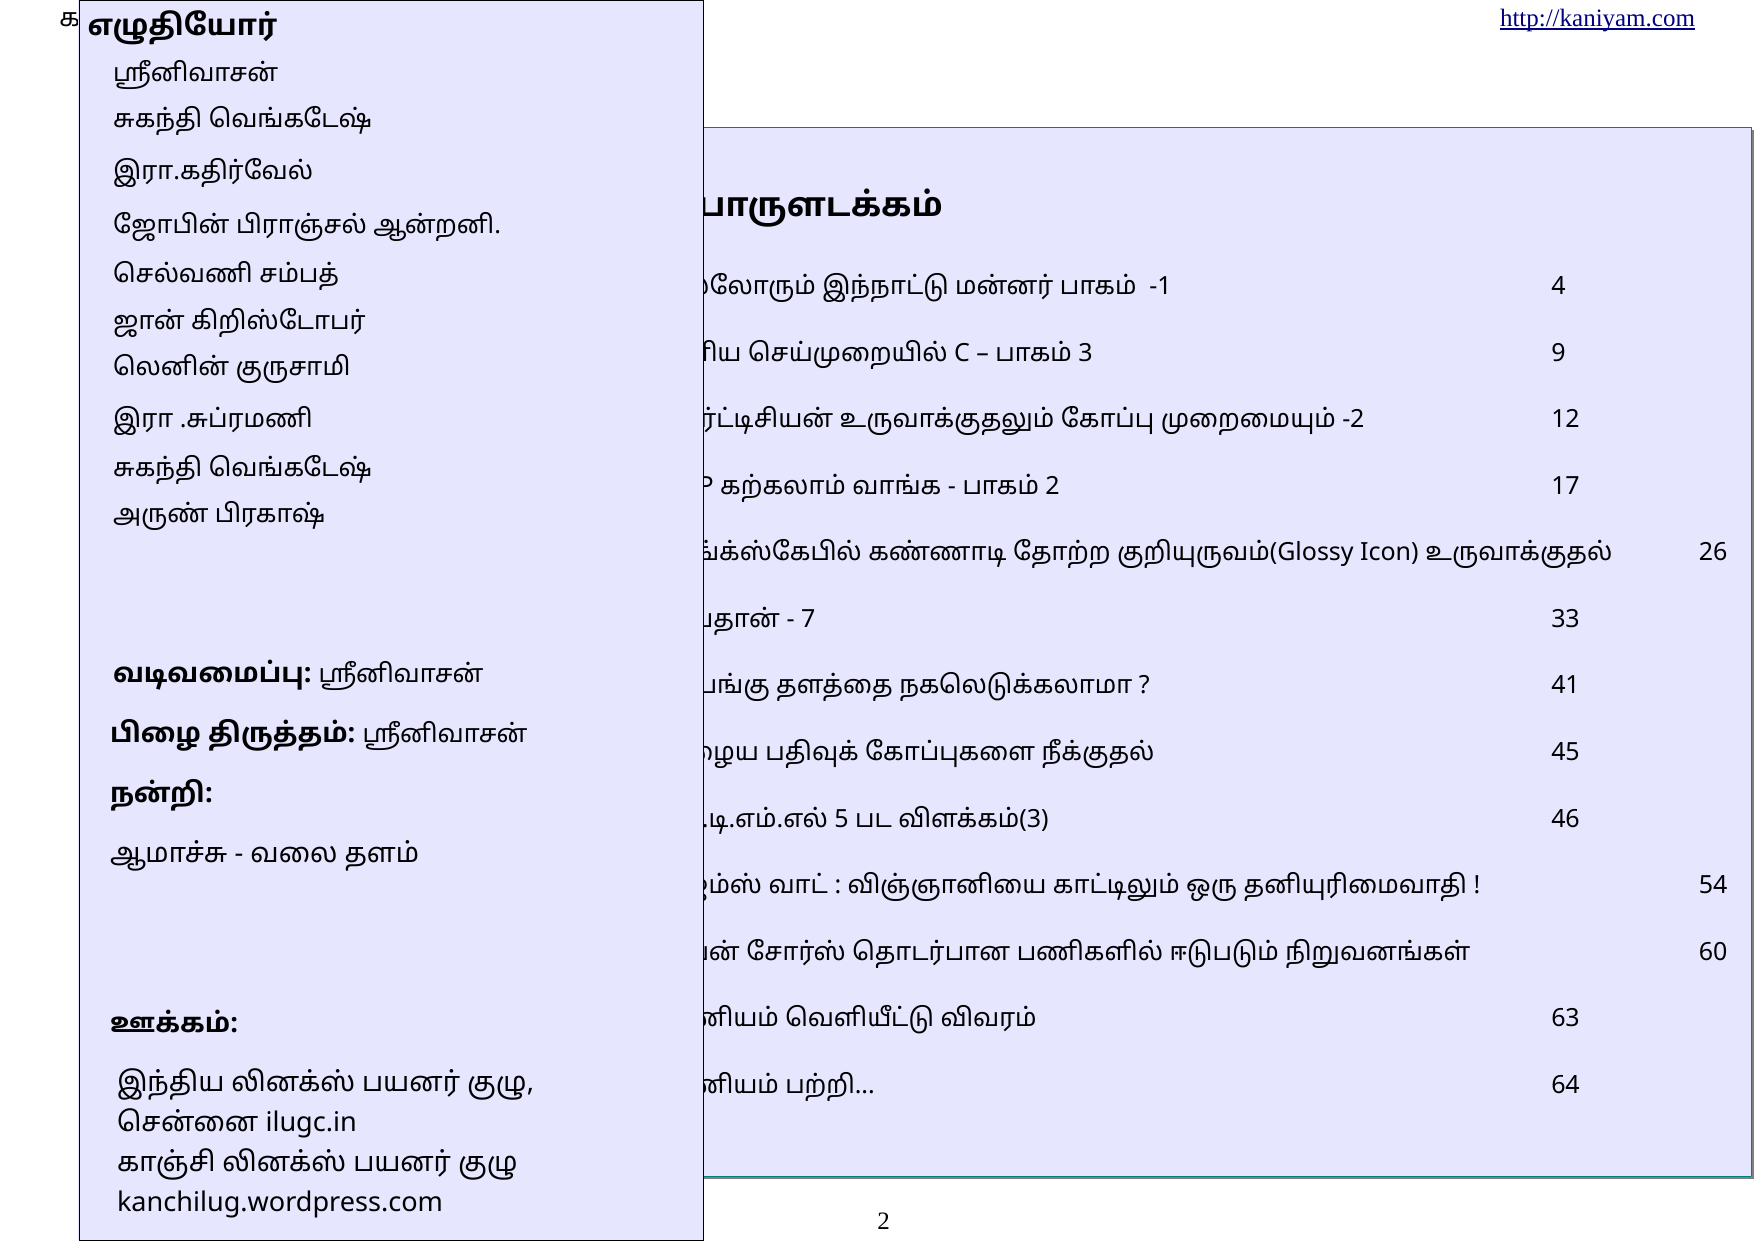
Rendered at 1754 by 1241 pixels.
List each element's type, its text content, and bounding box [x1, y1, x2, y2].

text ஊக்கம்: [88, 1004, 694, 1043]
text இங்க்ஸ்கேபில் கண்ணாடி தோற்ற குறியுருவம்(Glossy Icon) உருவாக்குதல் 26 [704, 534, 1727, 570]
text கணியம் வெளியீட்டு விவரம் 63 [704, 1000, 1727, 1036]
text ஸ்ரீனிவாசன் [113, 59, 694, 91]
text அருண் பிரகாஷ் [113, 501, 694, 532]
text பைதான் - 7 33 [704, 601, 1727, 637]
text நன்றி: [88, 773, 694, 813]
text ஜோபின் பிராஞ்சல் ஆன்றனி. [113, 207, 694, 243]
text பார்ட்டிசியன் உருவாக்குதலும் கோப்பு முறைமையும் -2 12 [704, 401, 1727, 437]
text இரா.கதிர்வேல் [113, 153, 694, 189]
text இயங்கு தளத்தை நகலெடுக்கலாமா ? 41 [704, 667, 1727, 703]
text பிழை திருத்தம்: ஸ்ரீனிவாசன் [88, 713, 694, 753]
text சென்னை ilugc.in [88, 1102, 694, 1142]
subtitle எல்லோரும் இந்நாட்டு மன்னர் பாகம் -1 4 [704, 268, 1727, 304]
text சுகந்தி வெங்கடேஷ் [113, 106, 694, 137]
text சுகந்தி வெங்கடேஷ் [113, 454, 694, 486]
text ஜான் கிறிஸ்டோபர் [113, 307, 694, 338]
text ஜேம்ஸ் வாட் : விஞ்ஞானியை காட்டிலும் ஒரு தனியுரிமைவாதி ! 54 [704, 867, 1727, 903]
text இரா .சுப்ரமணி [113, 400, 694, 436]
text கணியம் பற்றி... 64 [704, 1067, 1727, 1103]
text எழுதியோர் [87, 9, 694, 47]
text இந்திய லினக்ஸ் பயனர் குழு, [88, 1062, 694, 1102]
text பழைய பதிவுக் கோப்புகளை நீக்குதல் 45 [704, 734, 1727, 770]
text ஆமாச்சு - வலை தளம் [88, 833, 694, 873]
text எச்.டி.எம்.எல் 5 பட விளக்கம்(3) 46 [704, 800, 1727, 836]
text லெனின் குருசாமி [113, 354, 694, 385]
text காஞ்சி லினக்ஸ் பயனர் குழு [88, 1142, 694, 1182]
text PHP கற்கலாம் வாங்க - பாகம் 2 17 [704, 467, 1727, 503]
text ஓபன் சோர்ஸ் தொடர்பான பணிகளில் ஈடுபடும் நிறுவனங்கள் 60 [704, 933, 1727, 969]
text வடிவமைப்பு: ஸ்ரீனிவாசன் [113, 653, 694, 693]
text செல்வணி சம்பத் [113, 261, 694, 292]
text பொருளடக்கம் [704, 187, 1727, 230]
text kanchilug.wordpress.com [88, 1182, 694, 1219]
text எளிய செய்முறையில் C – பாகம் 3 9 [704, 334, 1727, 370]
